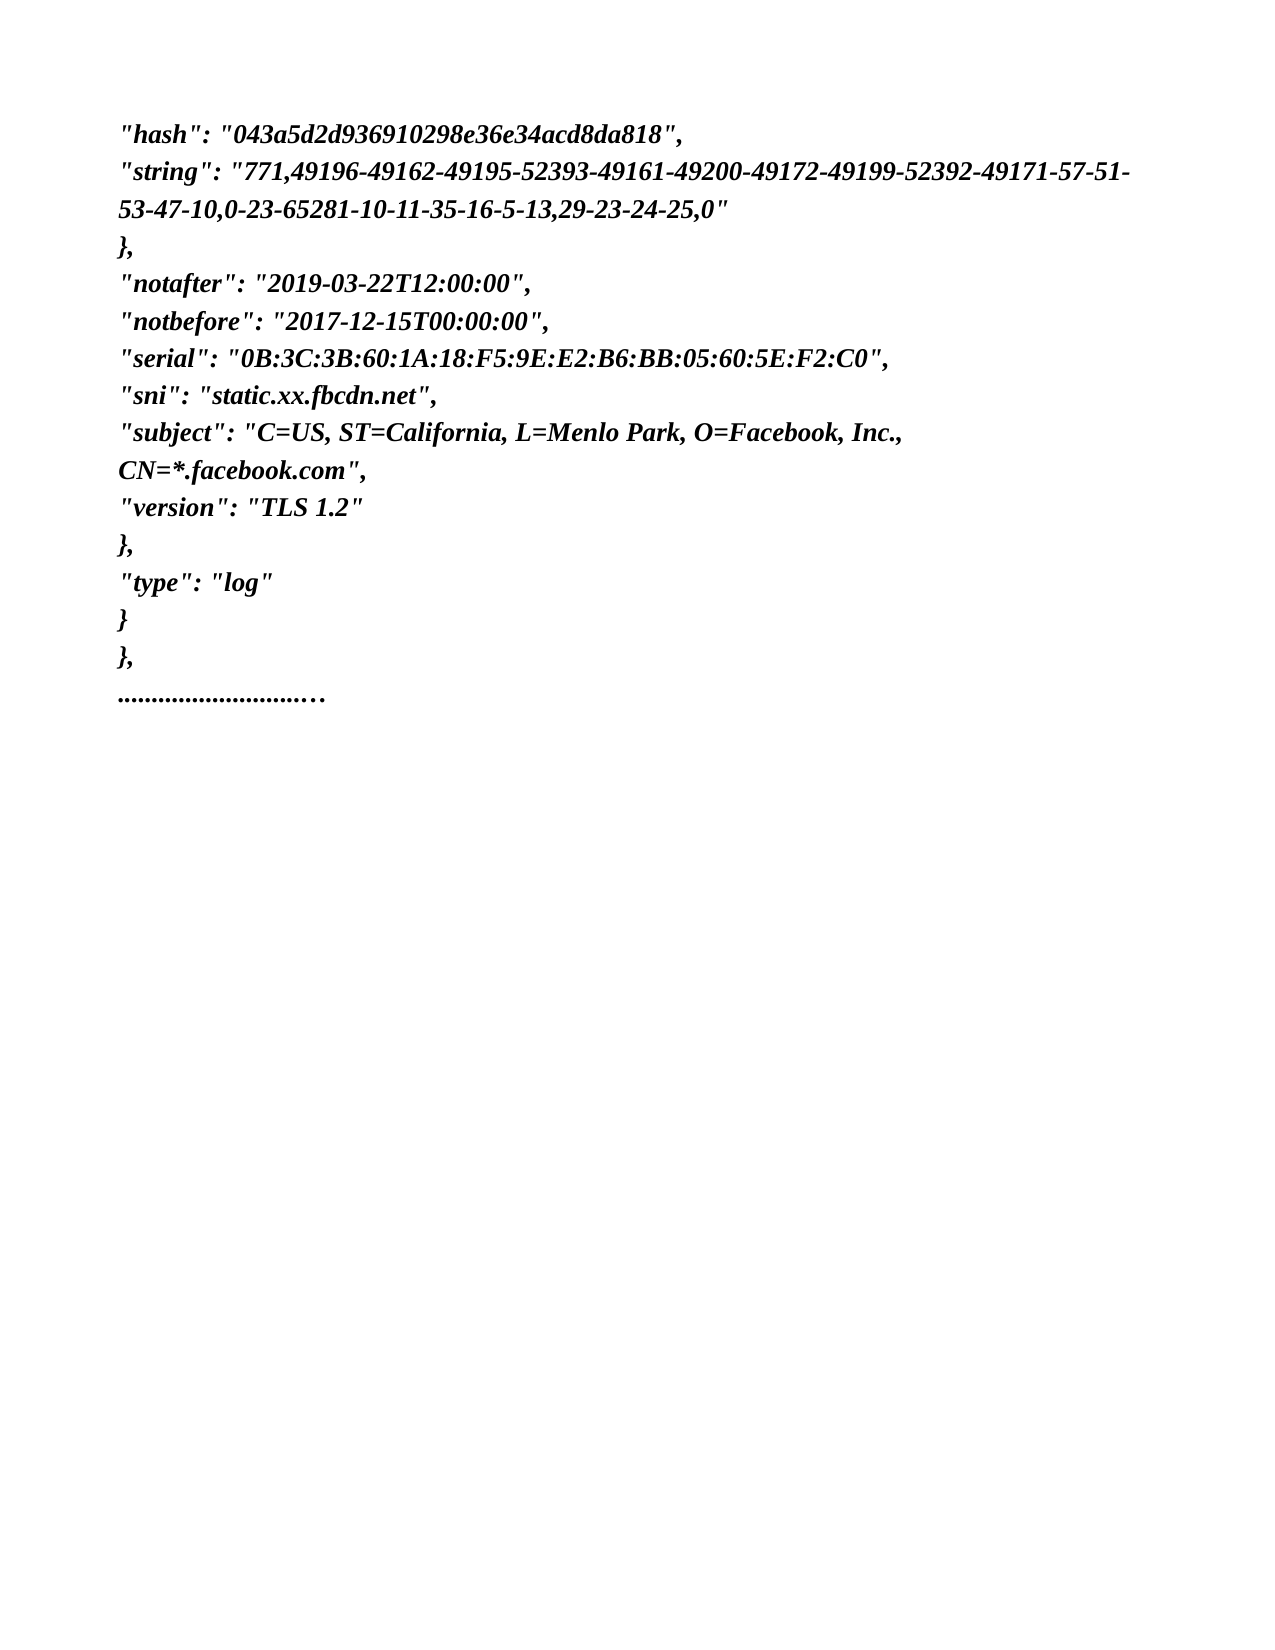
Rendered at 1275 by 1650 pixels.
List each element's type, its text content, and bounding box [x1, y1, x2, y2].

text "hash": "043a5d2d936910298e36e34acd8da818", "string": "771,49196-49162-49195-52393-49161-49200-49172-49199-52392-49171-57-51-53-47-10,0-23-65281-10-11-35-16-5-13,29-23-24-25,0" }, "notafter": "2019-03-22T12:00:00", "notbefore": "2017-12-15T00:00:00", "serial": "0B:3C:3B:60:1A:18:F5:9E:E2:B6:BB:05:60:5E:F2:C0", "sni": "static.xx.fbcdn.net", "subject": "C=US, ST=California, L=Menlo Park, O=Facebook, Inc., CN=*.facebook.com", "version": "TLS 1.2" }, "type": "log" } }, ...........................… [118, 118, 1157, 709]
